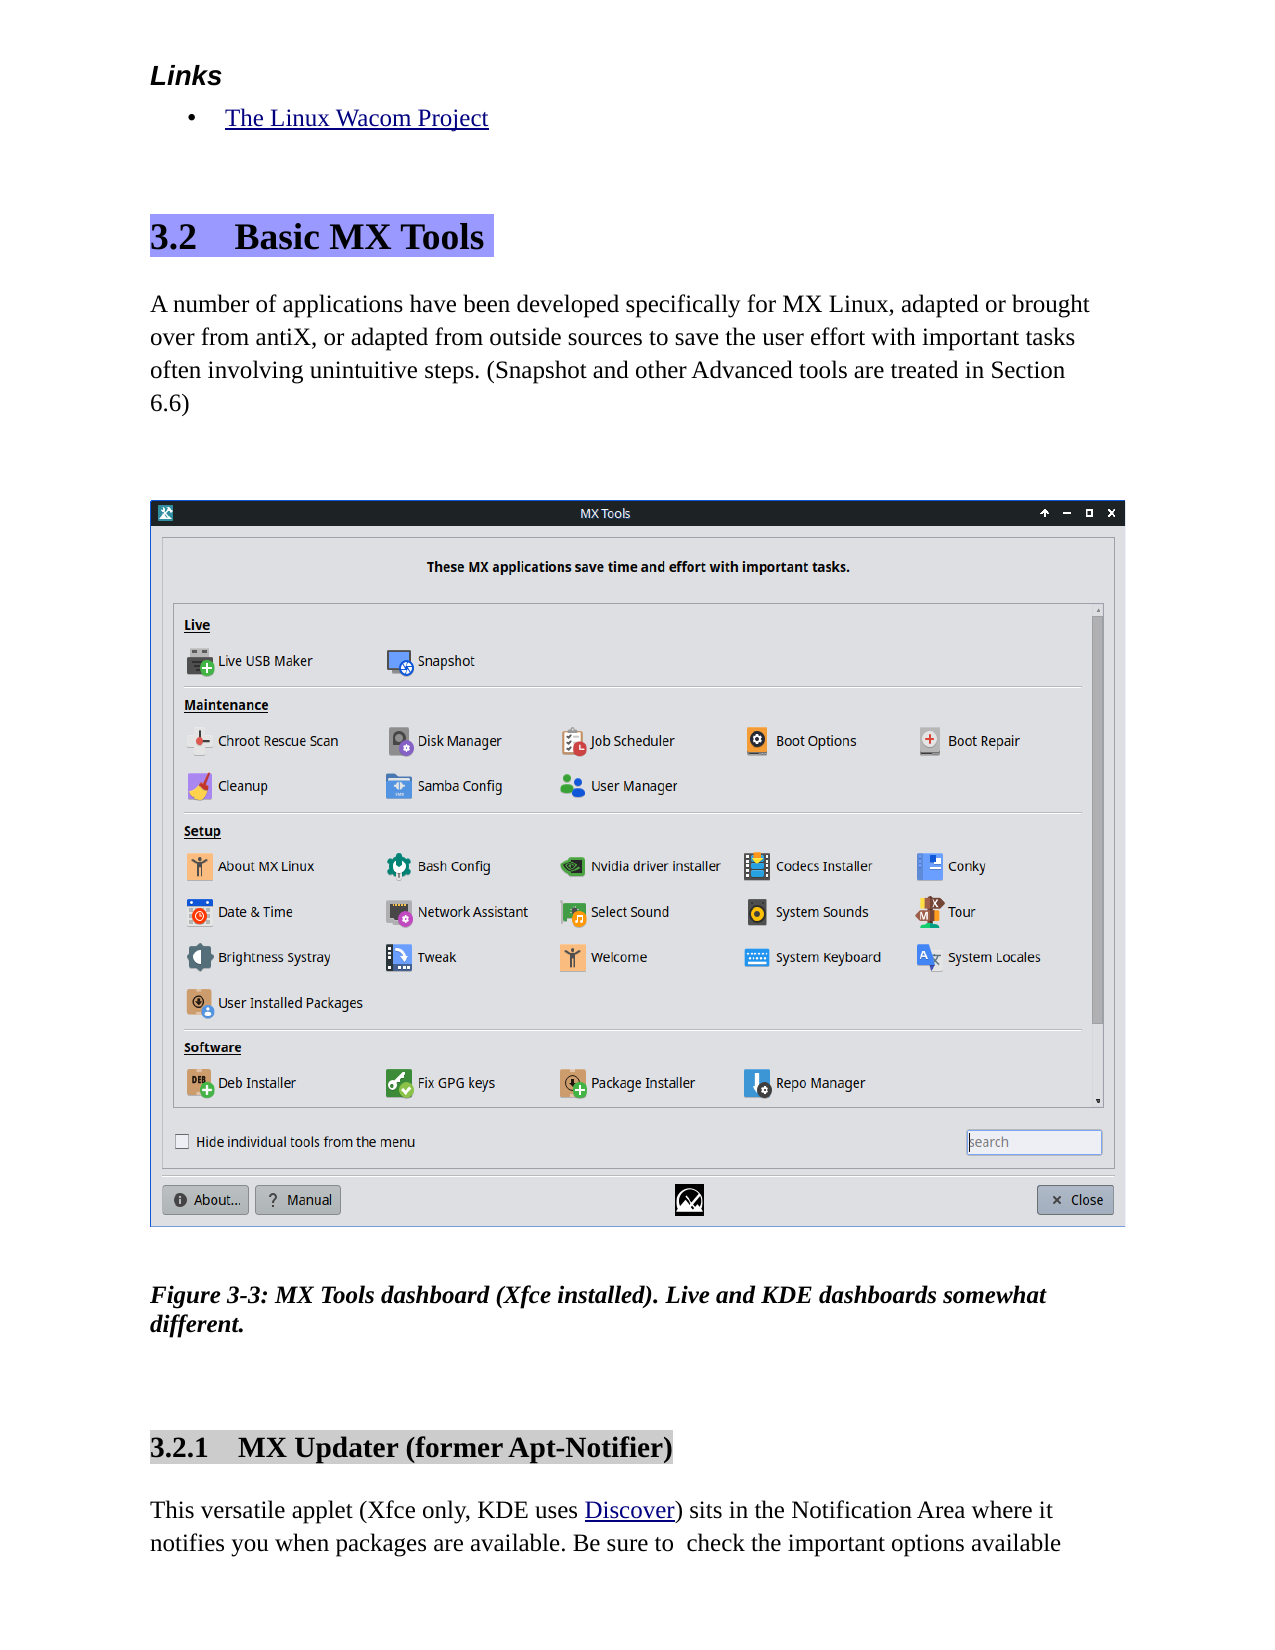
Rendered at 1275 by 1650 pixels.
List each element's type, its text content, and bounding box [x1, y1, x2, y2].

subtitle 3.2 Basic MX Tools [494, 214, 1109, 257]
text A number of applications have been developed specifically for MX Linux, adapted or brought over from antiX, or adapted from outside sources to save the user effort with important tasks often involving unintuitive steps. (Snapshot and other Advanced tools are treated in Section 6.6) [150, 289, 1109, 416]
list The Linux Wacom Project [187, 103, 1125, 132]
subtitle 3.2.1 MX Updater (former Apt-Notifier) [673, 1430, 1125, 1464]
text This versatile applet (Xfce only, KDE uses Discover) sits in the Notification Area where it notifies you when packages are available. Be sure to check the important options available [150, 1495, 1125, 1557]
picture [150, 500, 1125, 1227]
subtitle Links [150, 59, 1125, 91]
text Figure 3-3: MX Tools dashboard (Xfce installed). Live and KDE dashboards somewhat different. [150, 1280, 1125, 1338]
